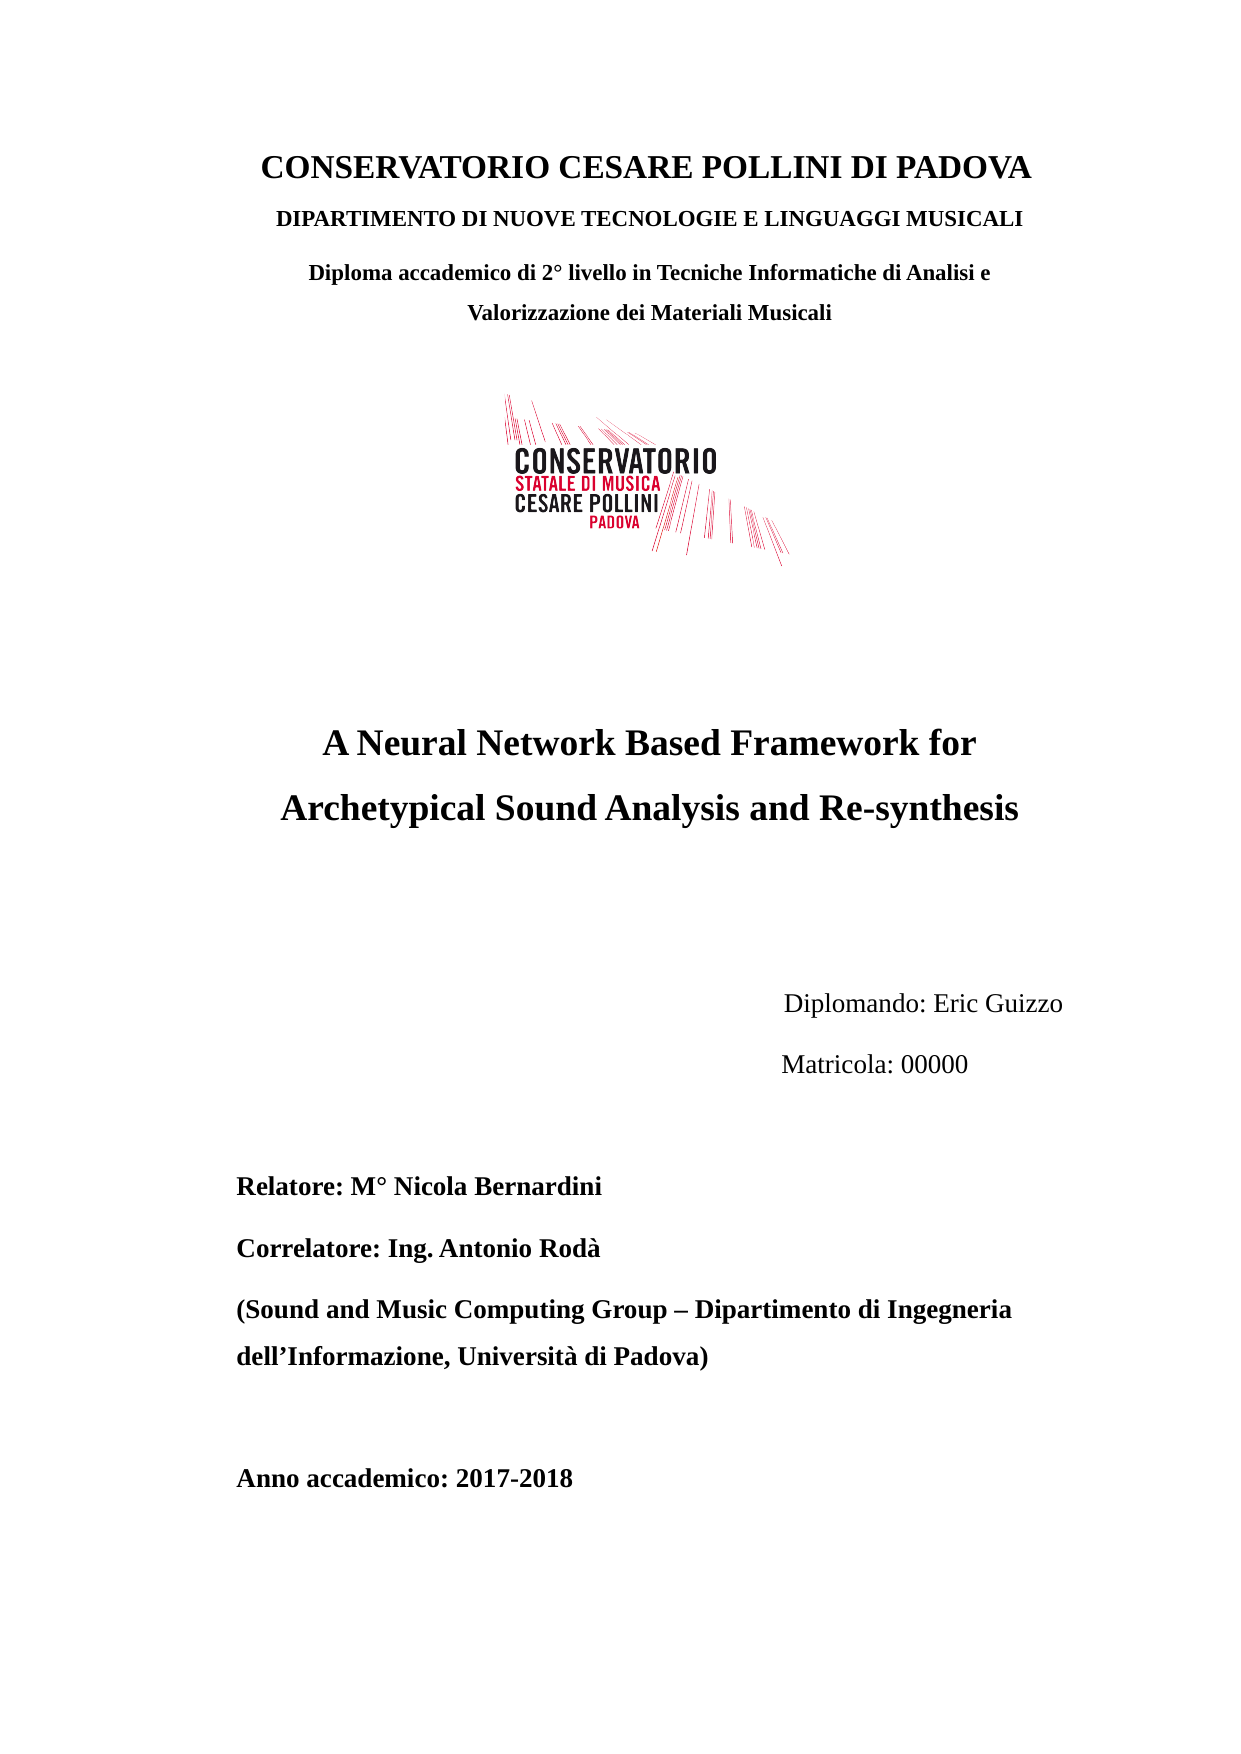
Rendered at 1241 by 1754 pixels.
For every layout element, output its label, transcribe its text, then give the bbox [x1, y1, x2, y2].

text DIPARTIMENTO DI NUOVE TECNOLOGIE E LINGUAGGI MUSICALI [236, 205, 1063, 231]
text (Sound and Music Computing Group – Dipartimento di Ingegneria dell’Informazione, Università di Padova) [236, 1293, 1063, 1371]
text Relatore: M° Nicola Bernardini [236, 1170, 1063, 1202]
text Diplomando: Eric Guizzo [236, 987, 1063, 1018]
text A Neural Network Based Framework for Archetypical Sound Analysis and Re-synthesis [236, 720, 1063, 828]
text Correlatore: Ing. Antonio Rodà [236, 1232, 1063, 1263]
text Matricola: 00000 [236, 1048, 1063, 1079]
text CONSERVATORIO CESARE POLLINI DI PADOVA [236, 148, 1063, 186]
text Anno accademico: 2017-2018 [236, 1462, 1063, 1493]
text Diploma accademico di 2° livello in Tecniche Informatiche di Analisi e Valorizzazione dei Materiali Musicali [236, 259, 1063, 325]
picture [504, 388, 795, 574]
